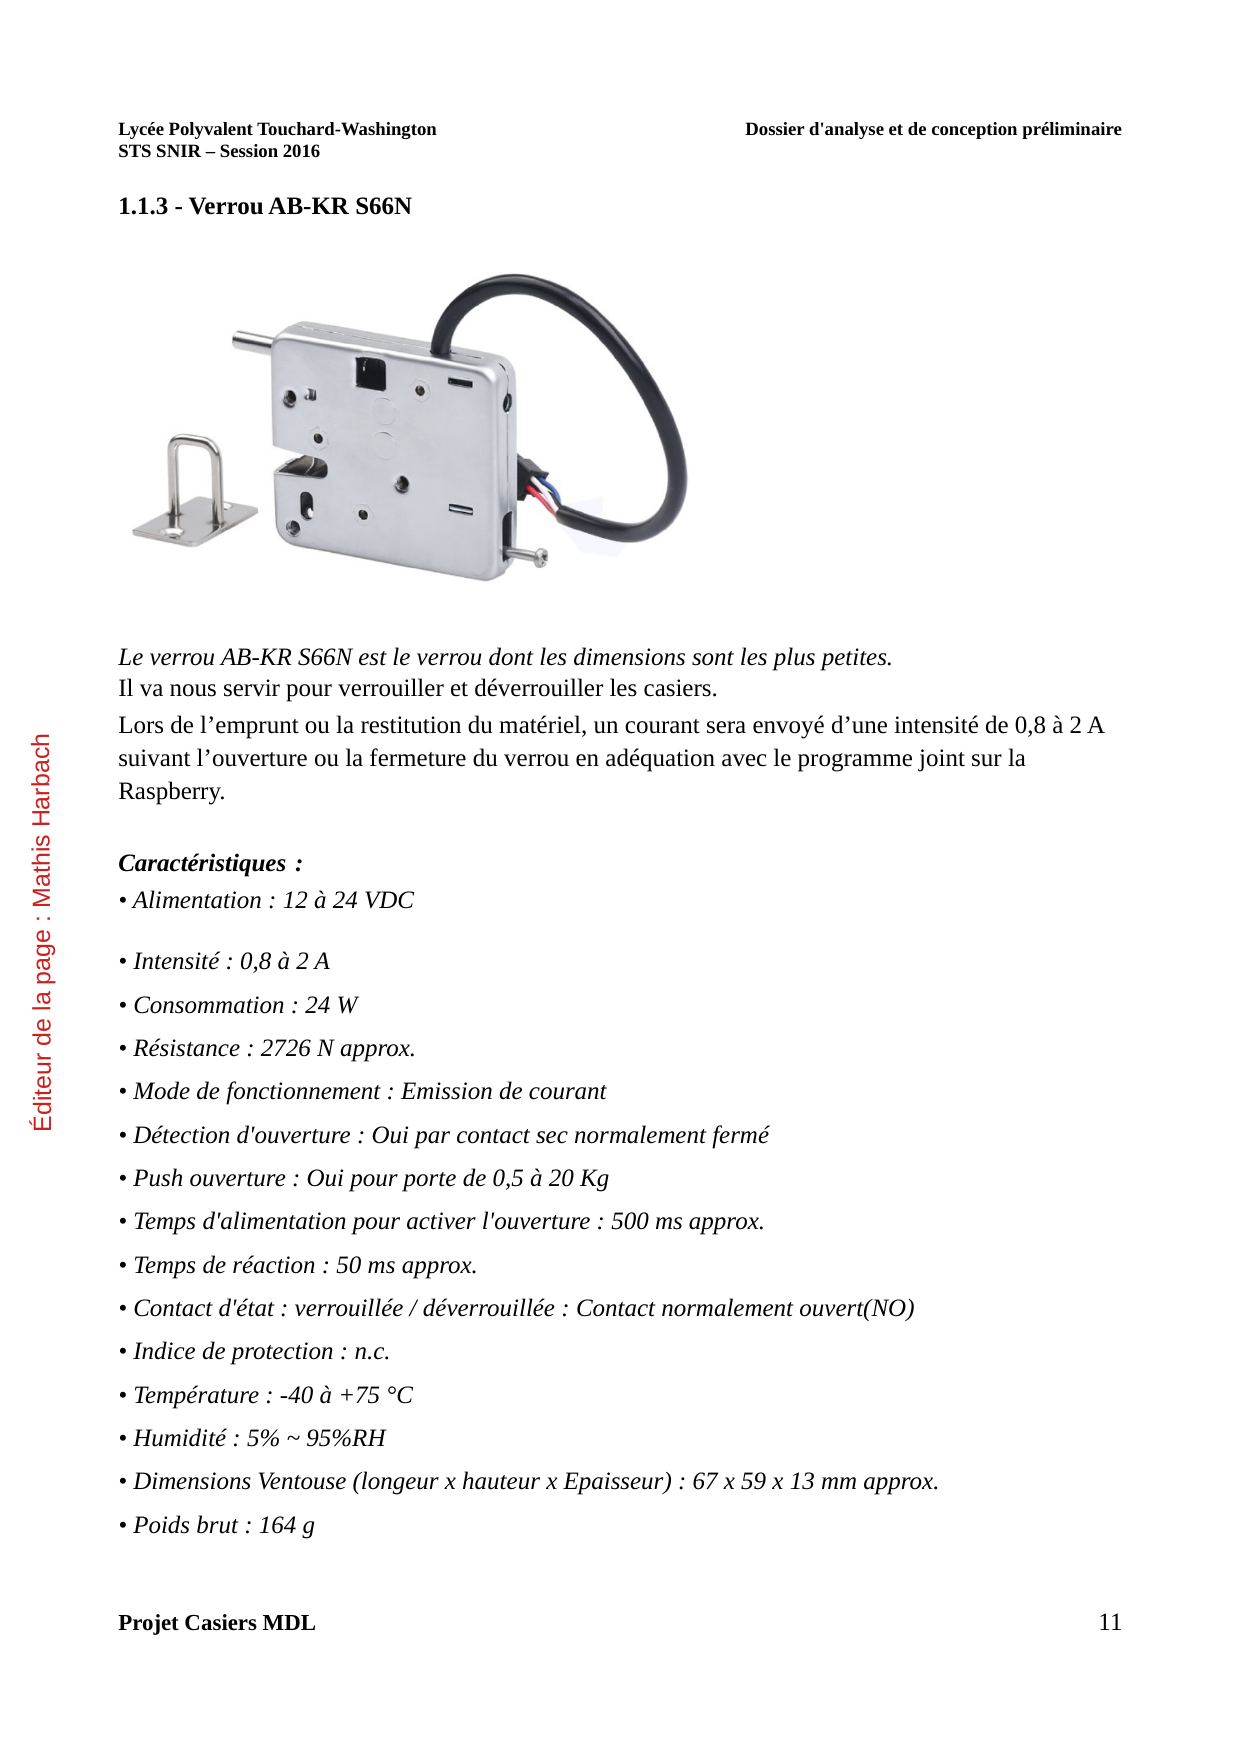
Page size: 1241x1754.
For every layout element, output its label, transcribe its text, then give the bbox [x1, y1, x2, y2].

text • Indice de protection : n.c. [118, 1336, 1122, 1365]
text • Contact d'état : verrouillée / déverrouillée : Contact normalement ouvert(NO) [118, 1293, 1122, 1322]
text • Détection d'ouverture : Oui par contact sec normalement fermé [118, 1120, 1122, 1148]
text • Poids brut : 164 g [118, 1510, 1122, 1538]
text • Push ouverture : Oui pour porte de 0,5 à 20 Kg [118, 1163, 1122, 1192]
text Le verrou AB-KR S66N est le verrou dont les dimensions sont les plus petites. [118, 642, 1122, 671]
text • Temps de réaction : 50 ms approx. [118, 1250, 1122, 1278]
text Lors de l’emprunt ou la restitution du matériel, un courant sera envoyé d’une intensité de 0,8 à 2 A suivant l’ouverture ou la fermeture du verrou en adéquation avec le programme joint sur la Raspberry. [118, 710, 1122, 804]
text Il va nous servir pour verrouiller et déverrouiller les casiers. [118, 673, 1122, 702]
text • Résistance : 2726 N approx. [118, 1033, 1122, 1062]
text • Température : -40 à +75 °C [118, 1380, 1122, 1408]
text • Humidité : 5% ~ 95%RH [118, 1423, 1122, 1452]
subtitle 1.1.3 - Verrou AB-KR S66N [118, 191, 1122, 219]
text • Alimentation : 12 à 24 VDC [118, 885, 1122, 914]
text • Dimensions Ventouse (longeur x hauteur x Epaisseur) : 67 x 59 x 13 mm approx. [118, 1466, 1122, 1495]
text Caractéristiques : [118, 848, 1122, 877]
text • Temps d'alimentation pour activer l'ouverture : 500 ms approx. [118, 1206, 1122, 1235]
picture [118, 232, 705, 624]
text • Consommation : 24 W [118, 990, 1122, 1018]
text • Mode de fonctionnement : Emission de courant [118, 1076, 1122, 1105]
text • Intensité : 0,8 à 2 A [118, 946, 1122, 975]
